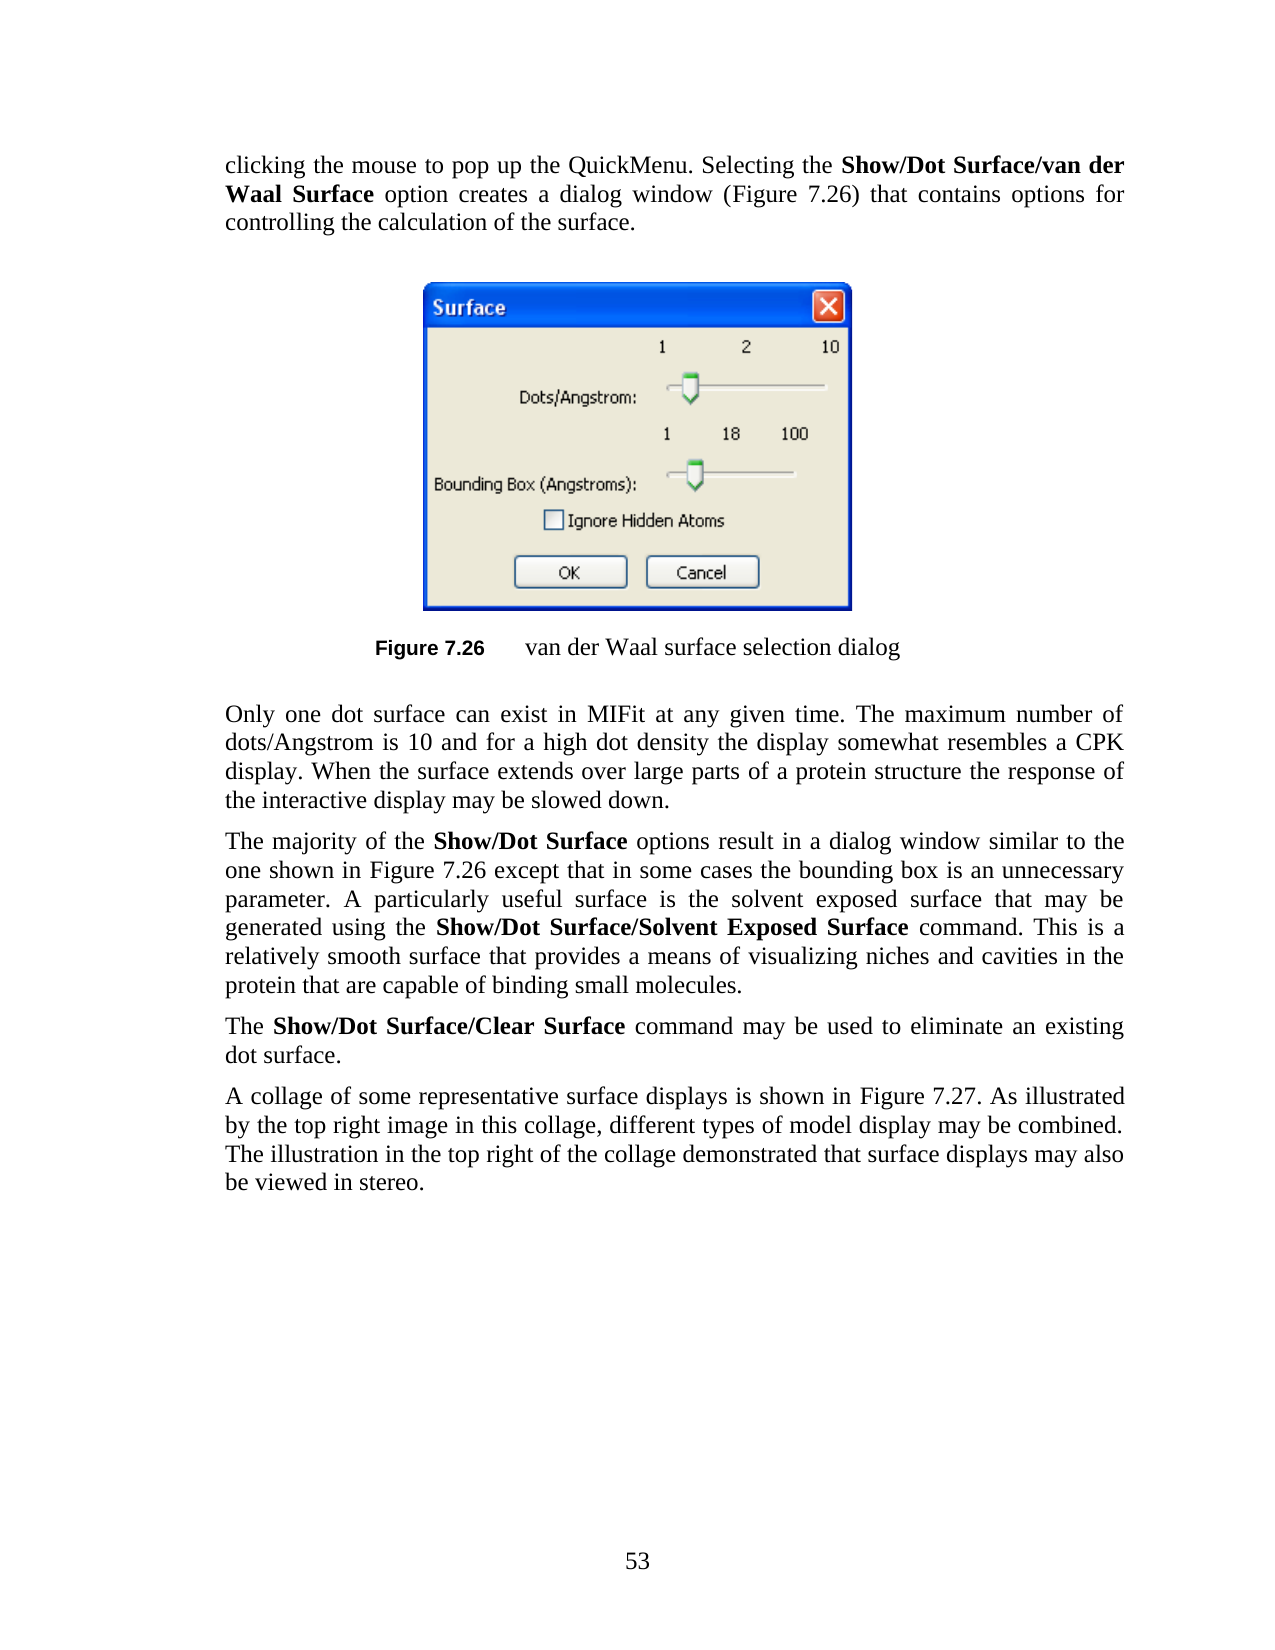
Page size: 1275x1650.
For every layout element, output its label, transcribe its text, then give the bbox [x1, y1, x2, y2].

text clicking the mouse to pop up the QuickMenu. Selecting the Show/Dot Surface/van der Waal Surface option creates a dialog window (Figure 7.26) that contains options for controlling the calculation of the surface. [225, 150, 1125, 236]
text The majority of the Show/Dot Surface options result in a dialog window similar to the one shown in Figure 7.26 except that in some cases the bounding box is an unnecessary parameter. A particularly useful surface is the solvent exposed surface that may be generated using the Show/Dot Surface/Solvent Exposed Surface command. This is a relatively smooth surface that provides a means of visualizing niches and cavities in the protein that are capable of binding small molecules. [225, 826, 1125, 999]
text The Show/Dot Surface/Clear Surface command may be used to eliminate an existing dot surface. [225, 1011, 1125, 1069]
text A collage of some representative surface displays is shown in Figure 7.27. As illustrated by the top right image in this collage, different types of model display may be combined. The illustration in the top right of the collage demonstrated that surface displays may also be viewed in stereo. [225, 1081, 1125, 1196]
picture [423, 282, 853, 611]
text Figure 7.26 van der Waal surface selection dialog [150, 632, 1125, 661]
text Only one dot surface can exist in MIFit at any given time. The maximum number of dots/Angstrom is 10 and for a high dot density the display somewhat resembles a CPK display. When the surface extends over large parts of a protein structure the response of the interactive display may be slowed down. [225, 699, 1125, 814]
